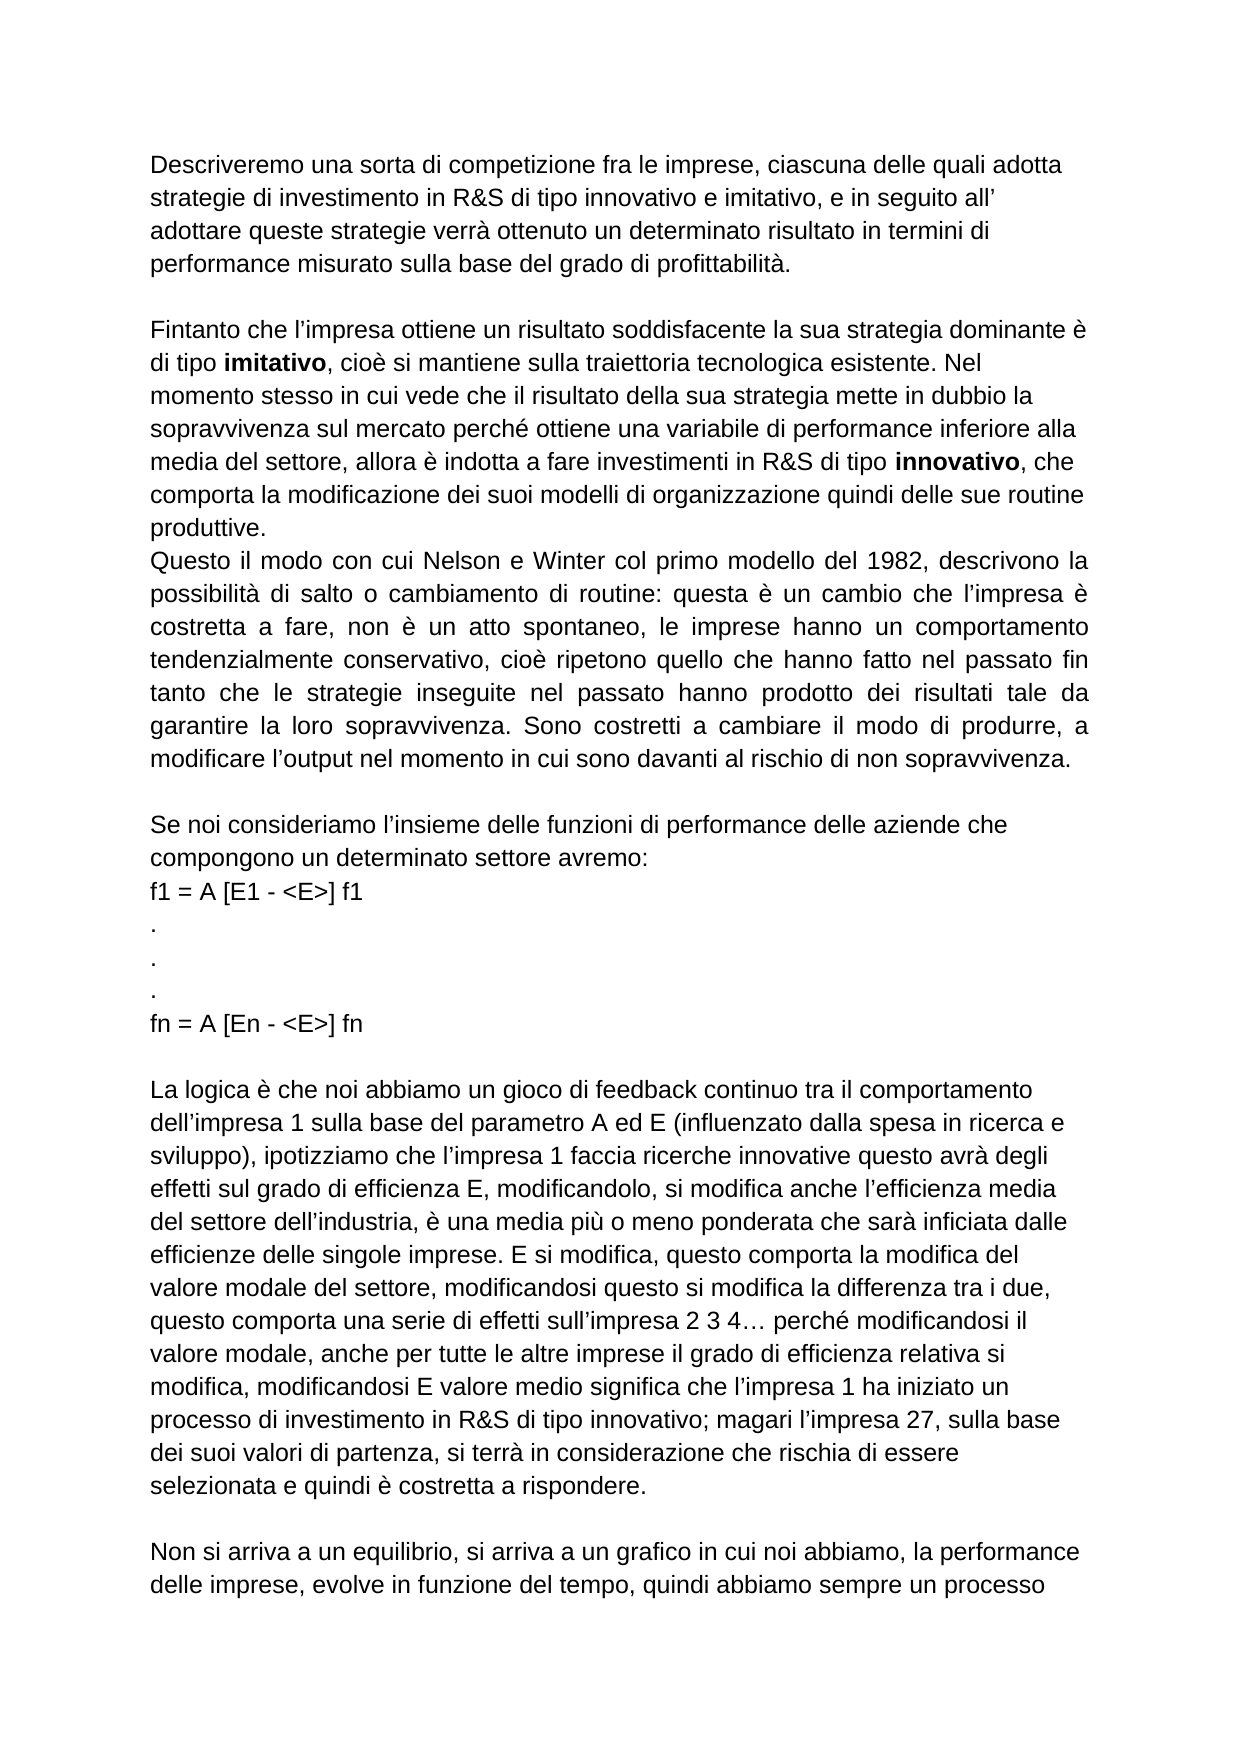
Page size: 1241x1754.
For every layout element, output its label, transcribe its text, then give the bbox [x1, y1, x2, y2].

text Questo il modo con cui Nelson e Winter col primo modello del 1982, descrivono la possibilità di salto o cambiamento di routine: questa è un cambio che l’impresa è costretta a fare, non è un atto spontaneo, le imprese hanno un comportamento tendenzialmente conservativo, cioè ripetono quello che hanno fatto nel passato fin tanto che le strategie inseguite nel passato hanno prodotto dei risultati tale da garantire la loro sopravvivenza. Sono costretti a cambiare il modo di produrre, a modificare l’output nel momento in cui sono davanti al rischio di non sopravvivenza. [150, 546, 1090, 773]
text Non si arriva a un equilibrio, si arriva a un grafico in cui noi abbiamo, la performance delle imprese, evolve in funzione del tempo, quindi abbiamo sempre un processo [150, 1537, 1090, 1599]
text Descriveremo una sorta di competizione fra le imprese, ciascuna delle quali adotta strategie di investimento in R&S di tipo innovativo e imitativo, e in seguito all’ adottare queste strategie verrà ottenuto un determinato risultato in termini di performance misurato sulla base del grado di profittabilità. [150, 150, 1090, 278]
text . [150, 942, 1090, 971]
text fn = A [En - <E>] fn [150, 1008, 1090, 1037]
text f1 = A [E1 - <E>] f1 [150, 876, 1090, 905]
text Se noi consideriamo l’insieme delle funzioni di performance delle aziende che compongono un determinato settore avremo: [150, 810, 1090, 872]
text . [150, 909, 1090, 938]
text La logica è che noi abbiamo un gioco di feedback continuo tra il comportamento dell’impresa 1 sulla base del parametro A ed E (influenzato dalla spesa in ricerca e sviluppo), ipotizziamo che l’impresa 1 faccia ricerche innovative questo avrà degli effetti sul grado di efficienza E, modificandolo, si modifica anche l’efficienza media del settore dell’industria, è una media più o meno ponderata che sarà inficiata dalle efficienze delle singole imprese. E si modifica, questo comporta la modifica del valore modale del settore, modificandosi questo si modifica la differenza tra i due, questo comporta una serie di effetti sull’impresa 2 3 4… perché modificandosi il valore modale, anche per tutte le altre imprese il grado di efficienza relativa si modifica, modificandosi E valore medio significa che l’impresa 1 ha iniziato un processo di investimento in R&S di tipo innovativo; magari l’impresa 27, sulla base dei suoi valori di partenza, si terrà in considerazione che rischia di essere selezionata e quindi è costretta a rispondere. [150, 1074, 1090, 1499]
text . [150, 976, 1090, 1004]
text Fintanto che l’impresa ottiene un risultato soddisfacente la sua strategia dominante è di tipo imitativo, cioè si mantiene sulla traiettoria tecnologica esistente. Nel momento stesso in cui vede che il risultato della sua strategia mette in dubbio la sopravvivenza sul mercato perché ottiene una variabile di performance inferiore alla media del settore, allora è indotta a fare investimenti in R&S di tipo innovativo, che comporta la modificazione dei suoi modelli di organizzazione quindi delle sue routine produttive. [150, 315, 1090, 542]
